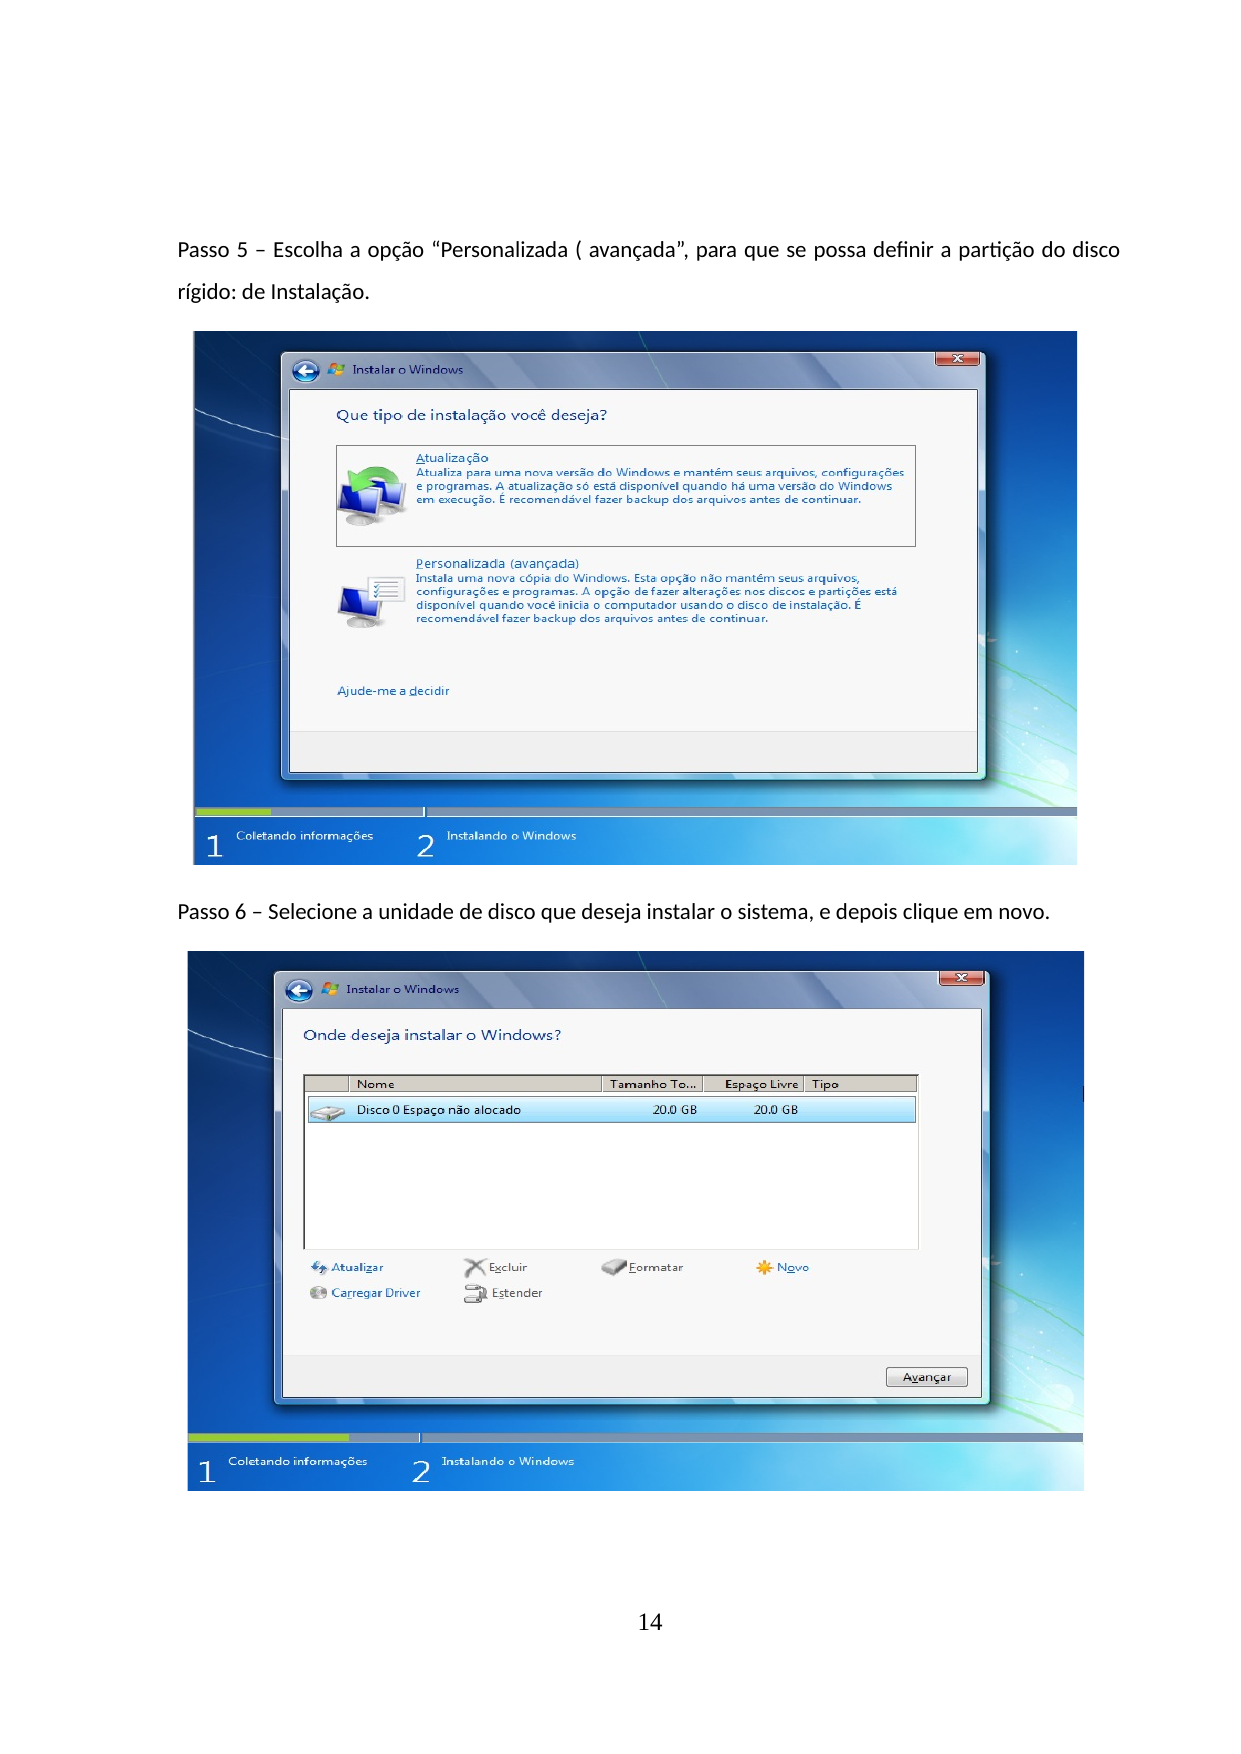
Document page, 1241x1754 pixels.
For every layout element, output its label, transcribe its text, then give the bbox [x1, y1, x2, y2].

text Passo 6 – Selecione a unidade de disco que deseja instalar o sistema, e depois clique em novo. [177, 897, 1122, 925]
text Passo 5 – Escolha a opção “Personalizada ( avançada”, para que se possa definir a partição do disco rígido: de Instalação. [177, 235, 1122, 305]
picture [187, 951, 1085, 1491]
picture [192, 331, 1078, 865]
